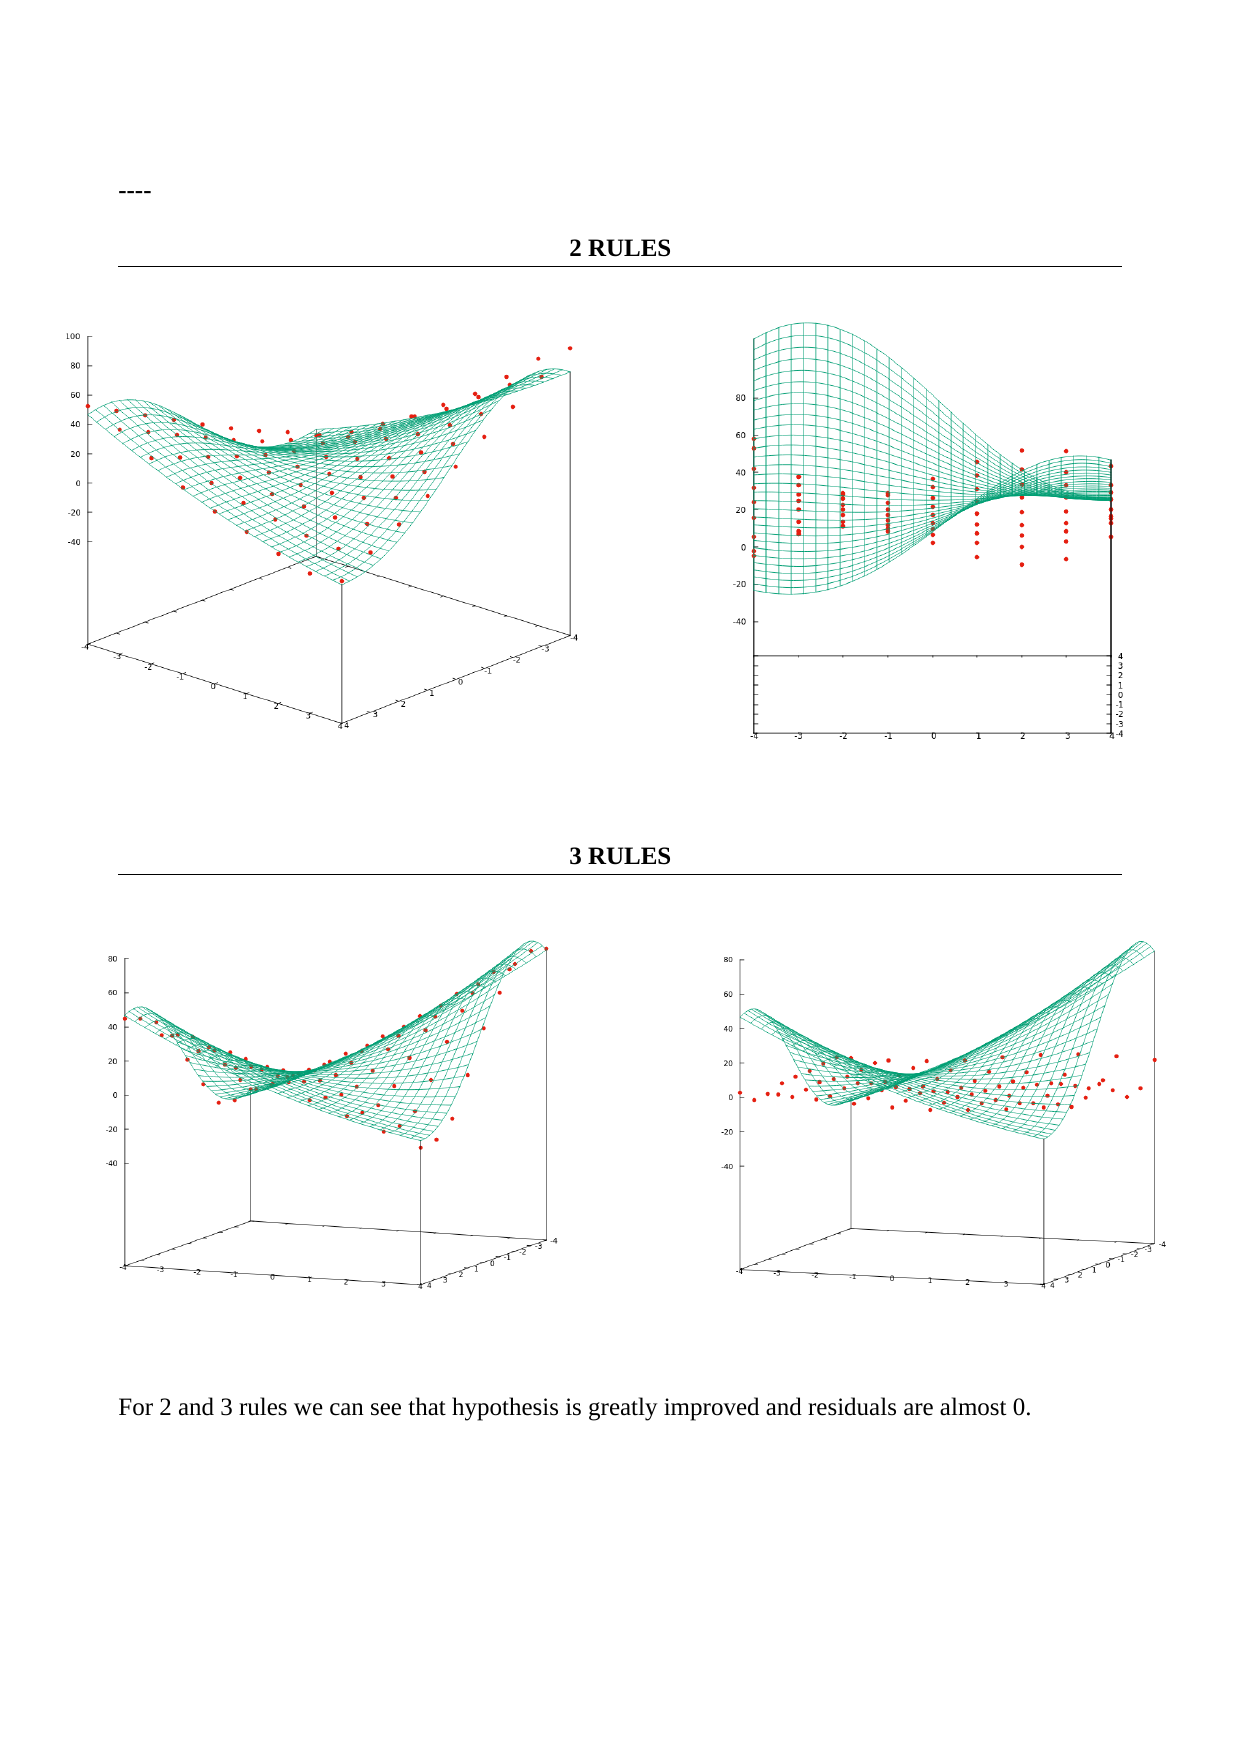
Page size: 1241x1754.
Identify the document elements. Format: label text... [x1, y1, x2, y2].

picture [701, 310, 1144, 754]
picture [66, 320, 580, 739]
picture [704, 928, 1171, 1308]
picture [97, 929, 573, 1302]
text 2 RULES [118, 233, 1122, 266]
text 3 RULES [118, 841, 1122, 874]
text ---- [118, 176, 1122, 204]
text For 2 and 3 rules we can see that hypothesis is greatly improved and residuals are almost 0. [118, 1392, 1122, 1421]
